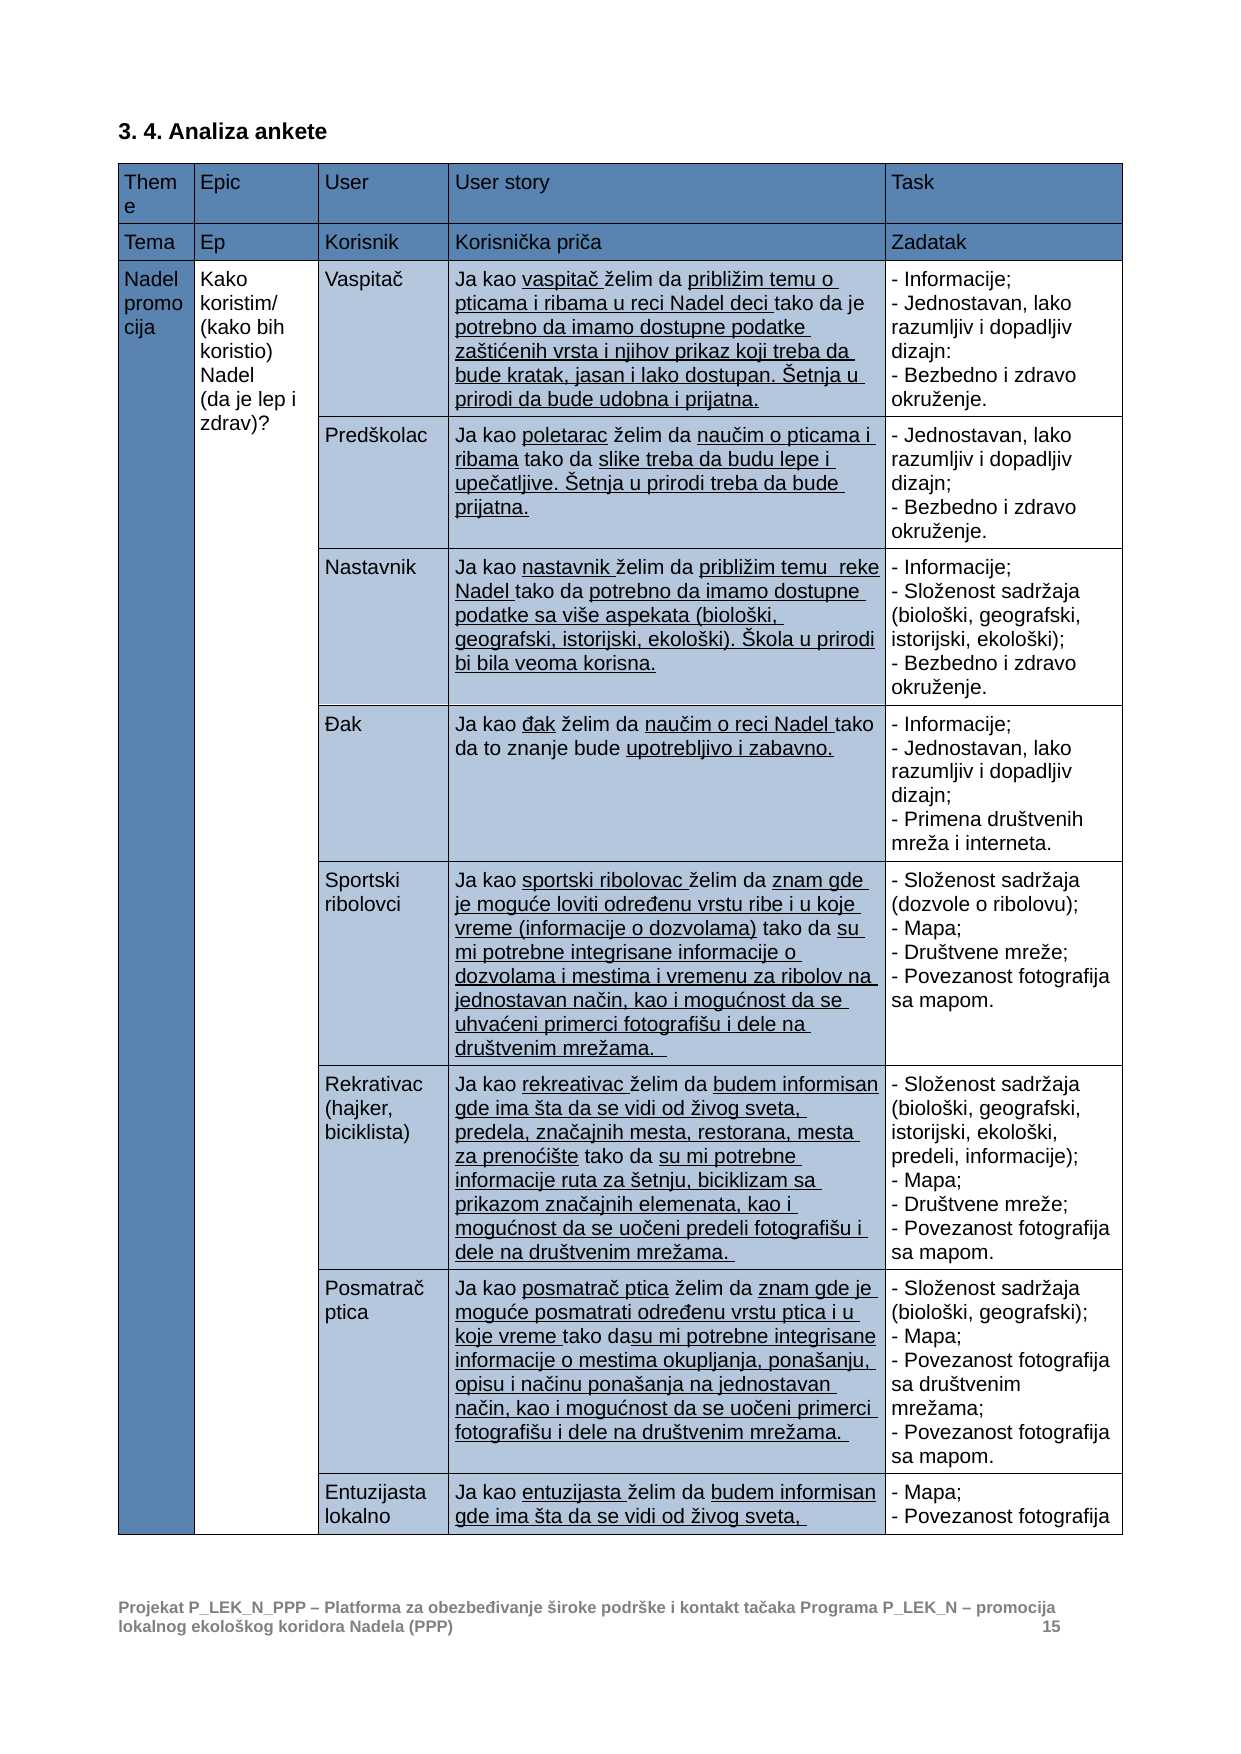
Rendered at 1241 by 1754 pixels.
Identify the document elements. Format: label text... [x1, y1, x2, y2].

table_cell Ja kao rekreativac želim da budem informisan gde ima šta da se vidi od živog sveta, predela, značajnih mesta, restorana, mesta za prenoćište tako da su mi potrebne informacije ruta za šetnju, biciklizam sa prikazom značajnih elemenata, kao i mogućnost da se uočeni predeli fotografišu i dele na društvenim mrežama. [449, 1066, 885, 1269]
table_cell - Informacije; - Jednostavan, lako razumljiv i dopadljiv dizajn: - Bezbedno i zdravo okruženje. [886, 261, 1122, 416]
table_cell Posmatrač ptica [319, 1270, 448, 1473]
table_cell Ja kao entuzijasta želim da budem informisan gde ima šta da se vidi od živog sveta, [449, 1474, 885, 1534]
table_cell Sportski ribolovci [319, 862, 448, 1065]
table_header Task [886, 164, 1122, 223]
table_cell - Jednostavan, lako razumljiv i dopadljiv dizajn; - Bezbedno i zdravo okruženje. [886, 417, 1122, 548]
table_cell - Složenost sadržaja (biološki, geografski); - Mapa; - Povezanost fotografija sa društvenim mrežama; - Povezanost fotografija sa mapom. [886, 1270, 1122, 1473]
table_cell Zadatak [886, 224, 1122, 260]
table_cell - Složenost sadržaja (dozvole o ribolovu); - Mapa; - Društvene mreže; - Povezanost fotografija sa mapom. [886, 862, 1122, 1065]
table_cell Korisnik [319, 224, 448, 260]
table_cell Rekrativac (hajker, biciklista) [319, 1066, 448, 1269]
table_cell - Mapa; - Povezanost fotografija [886, 1474, 1122, 1534]
table_cell Đak [319, 706, 448, 861]
table_cell Ja kao poletarac želim da naučim o pticama i ribama tako da slike treba da budu lepe i upečatljive. Šetnja u prirodi treba da bude prijatna. [449, 417, 885, 548]
table_cell Korisnička priča [449, 224, 885, 260]
table_cell - Informacije; - Jednostavan, lako razumljiv i dopadljiv dizajn; - Primena društvenih mreža i interneta. [886, 706, 1122, 861]
table_cell Ja kao vaspitač želim da približim temu o pticama i ribama u reci Nadel deci tako da je potrebno da imamo dostupne podatke zaštićenih vrsta i njihov prikaz koji treba da bude kratak, jasan i lako dostupan. Šetnja u prirodi da bude udobna i prijatna. [449, 261, 885, 416]
table_cell Kako koristim/ (kako bih koristio) Nadel (da je lep i zdrav)? [195, 261, 318, 1534]
table_cell Ja kao nastavnik želim da približim temu reke Nadel tako da potrebno da imamo dostupne podatke sa više aspekata (biološki, geografski, istorijski, ekološki). Škola u prirodi bi bila veoma korisna. [449, 549, 885, 704]
table_cell Nadel promocija [119, 261, 194, 1534]
table_cell Ja kao sportski ribolovac želim da znam gde je moguće loviti određenu vrstu ribe i u koje vreme (informacije o dozvolama) tako da su mi potrebne integrisane informacije o dozvolama i mestima i vremenu za ribolov na jednostavan način, kao i mogućnost da se uhvaćeni primerci fotografišu i dele na društvenim mrežama. [449, 862, 885, 1065]
table_cell Nastavnik [319, 549, 448, 704]
text 3. 4. Analiza ankete [118, 118, 1122, 144]
table_cell Predškolac [319, 417, 448, 548]
table_header Epic [195, 164, 318, 223]
table_header User story [449, 164, 885, 223]
table_cell Tema [119, 224, 194, 260]
table_cell - Informacije; - Složenost sadržaja (biološki, geografski, istorijski, ekološki); - Bezbedno i zdravo okruženje. [886, 549, 1122, 704]
table_cell Entuzijasta lokalno [319, 1474, 448, 1534]
table_cell - Složenost sadržaja (biološki, geografski, istorijski, ekološki, predeli, informacije); - Mapa; - Društvene mreže; - Povezanost fotografija sa mapom. [886, 1066, 1122, 1269]
table_header User [319, 164, 448, 223]
table_cell Vaspitač [319, 261, 448, 416]
table_header Theme [119, 164, 194, 223]
table_cell Ja kao posmatrač ptica želim da znam gde je moguće posmatrati određenu vrstu ptica i u koje vreme tako dasu mi potrebne integrisane informacije o mestima okupljanja, ponašanju, opisu i načinu ponašanja na jednostavan način, kao i mogućnost da se uočeni primerci fotografišu i dele na društvenim mrežama. [449, 1270, 885, 1473]
table_cell Ja kao đak želim da naučim o reci Nadel tako da to znanje bude upotrebljivo i zabavno. [449, 706, 885, 861]
table_cell Ep [195, 224, 318, 260]
